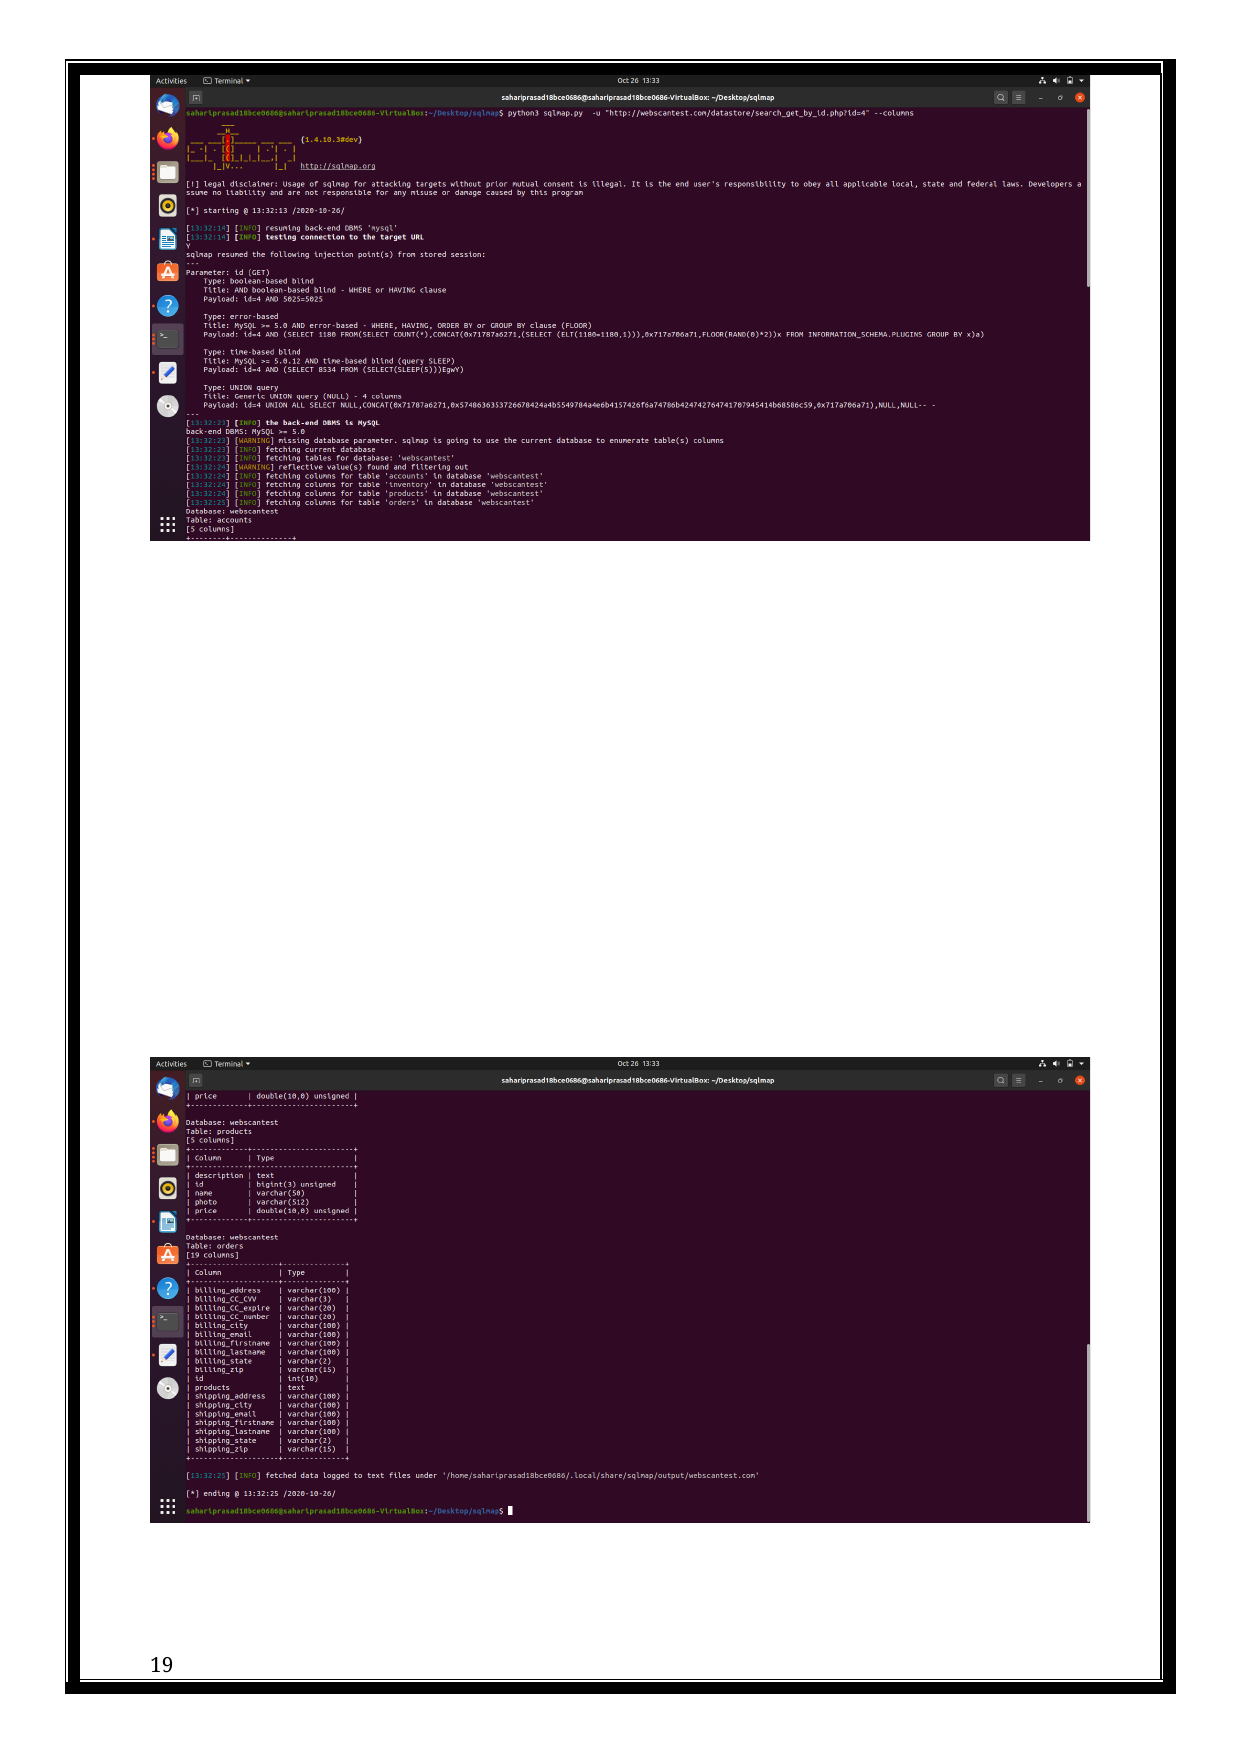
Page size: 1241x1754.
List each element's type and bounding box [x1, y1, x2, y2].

picture [150, 1057, 1091, 1523]
picture [150, 75, 1091, 541]
